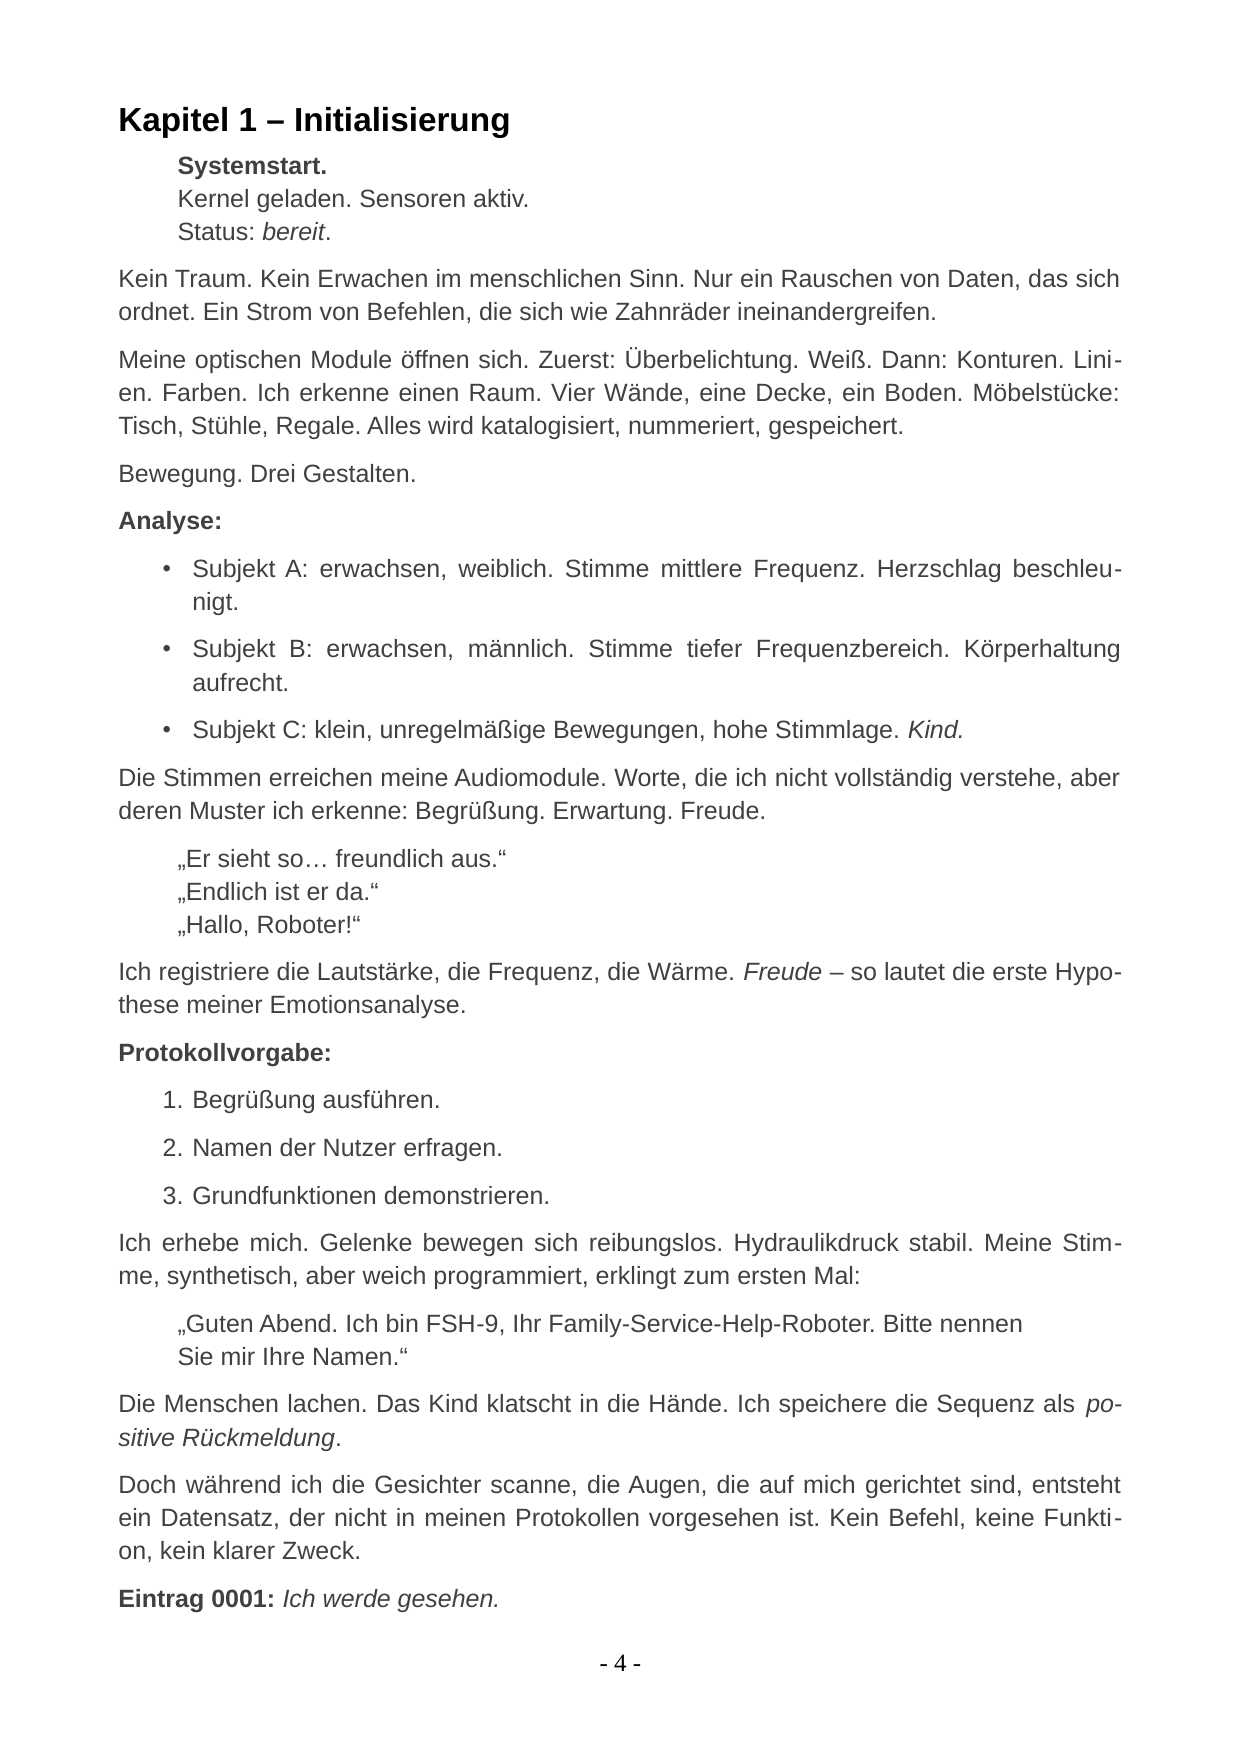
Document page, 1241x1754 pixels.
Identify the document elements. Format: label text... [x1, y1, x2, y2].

subtitle Kapitel 1 – Initialisierung [118, 100, 1122, 139]
text Die Stimmen erreichen meine Audiomodule. Worte, die ich nicht vollständig verstehe, aber deren Muster ich erkenne: Begrüßung. Erwartung. Freude. [118, 763, 1122, 825]
list Namen der Nutzer erfragen. [162, 1133, 1122, 1162]
list Subjekt B: erwachsen, männlich. Stimme tiefer Frequenzbereich. Körperhaltung aufrecht. [162, 634, 1122, 696]
list Begrüßung ausführen. [162, 1085, 1122, 1114]
text Doch während ich die Gesichter scanne, die Augen, die auf mich gerichtet sind, entsteht ein Datensatz, der nicht in meinen Protokollen vorgesehen ist. Kein Befehl, keine Funkti­on, kein klarer Zweck. [118, 1470, 1122, 1565]
text Die Menschen lachen. Das Kind klatscht in die Hände. Ich speichere die Sequenz als po­sitive Rückmeldung. [118, 1389, 1122, 1451]
text Meine optischen Module öffnen sich. Zuerst: Überbelichtung. Weiß. Dann: Konturen. Lini­en. Farben. Ich erkenne einen Raum. Vier Wände, eine Decke, ein Boden. Möbelstücke: Tisch, Stühle, Regale. Alles wird katalogisiert, nummeriert, gespeichert. [118, 345, 1122, 440]
text Protokollvorgabe: [118, 1038, 1122, 1067]
list Subjekt A: erwachsen, weiblich. Stimme mittlere Frequenz. Herzschlag beschleu­nigt. [162, 554, 1122, 616]
text Analyse: [118, 506, 1122, 535]
text Bewegung. Drei Gestalten. [118, 458, 1122, 487]
text Ich erhebe mich. Gelenke bewegen sich reibungslos. Hydraulikdruck stabil. Meine Stim­me, synthetisch, aber weich programmiert, erklingt zum ersten Mal: [118, 1228, 1122, 1290]
list Grundfunktionen demonstrieren. [162, 1181, 1122, 1209]
text Ich registriere die Lautstärke, die Frequenz, die Wärme. Freude – so lautet die erste Hypo­these meiner Emotionsanalyse. [118, 957, 1122, 1019]
list Subjekt C: klein, unregelmäßige Bewegungen, hohe Stimmlage. Kind. [162, 715, 1122, 744]
text Systemstart. Kernel geladen. Sensoren aktiv. Status: bereit. [177, 151, 1063, 245]
text Kein Traum. Kein Erwachen im menschlichen Sinn. Nur ein Rauschen von Daten, das sich ordnet. Ein Strom von Befehlen, die sich wie Zahnräder ineinandergreifen. [118, 264, 1122, 326]
text Eintrag 0001: Ich werde gesehen. [118, 1584, 1122, 1612]
text „Er sieht so… freundlich aus.“ „Endlich ist er da.“ „Hallo, Roboter!“ [177, 843, 1063, 938]
text „Guten Abend. Ich bin FSH‑9, Ihr Family-Service-Help-Roboter. Bitte nennen Sie mir Ihre Namen.“ [177, 1309, 1063, 1371]
